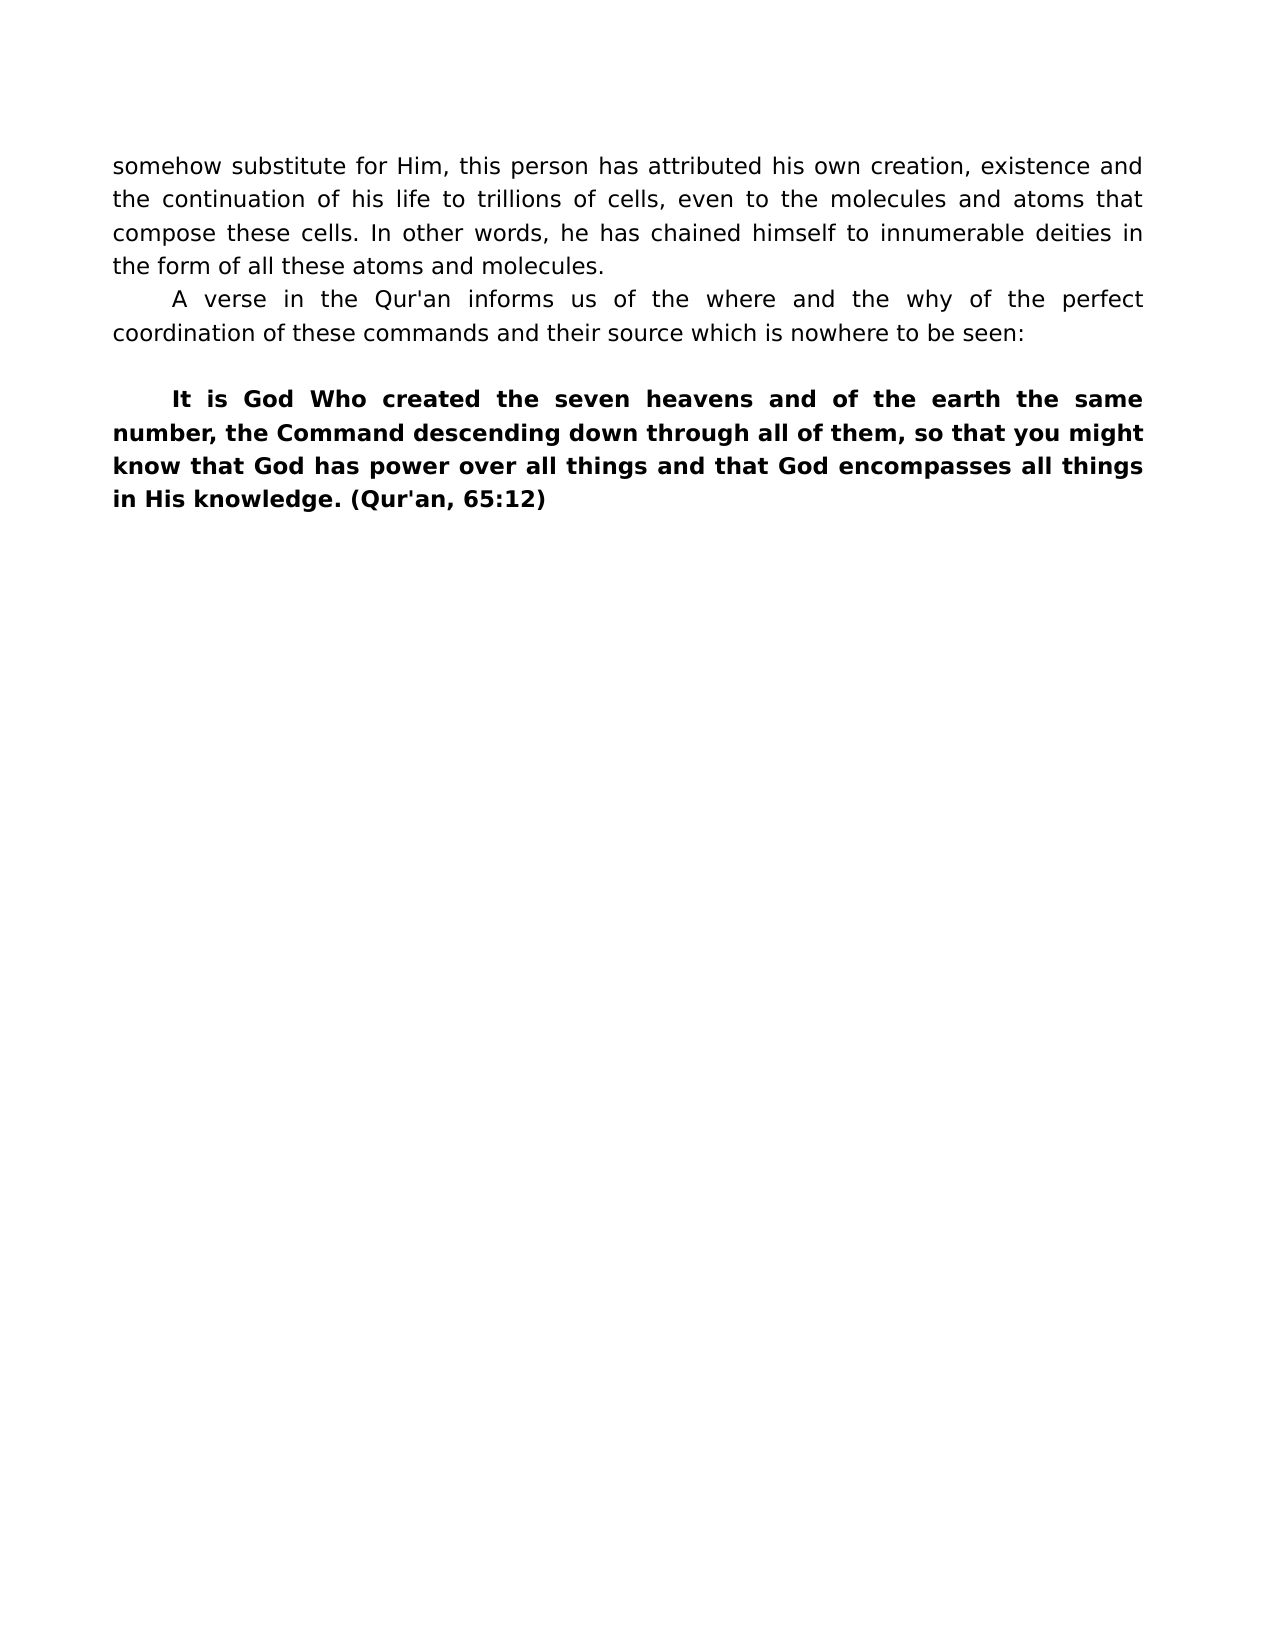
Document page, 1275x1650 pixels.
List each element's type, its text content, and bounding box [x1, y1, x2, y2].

text A verse in the Qur'an informs us of the where and the why of the perfect coordination of these commands and their source which is nowhere to be seen: [112, 281, 1145, 348]
text somehow substitute for Him, this person has attributed his own creation, existence and the continuation of his life to trillions of cells, even to the molecules and atoms that compose these cells. In other words, he has chained himself to innumerable deities in the form of all these atoms and molecules. [112, 148, 1145, 281]
text It is God Who created the seven heavens and of the earth the same number, the Command descending down through all of them, so that you might know that God has power over all things and that God encompasses all things in His knowledge. (Qur'an, 65:12) [112, 381, 1145, 514]
